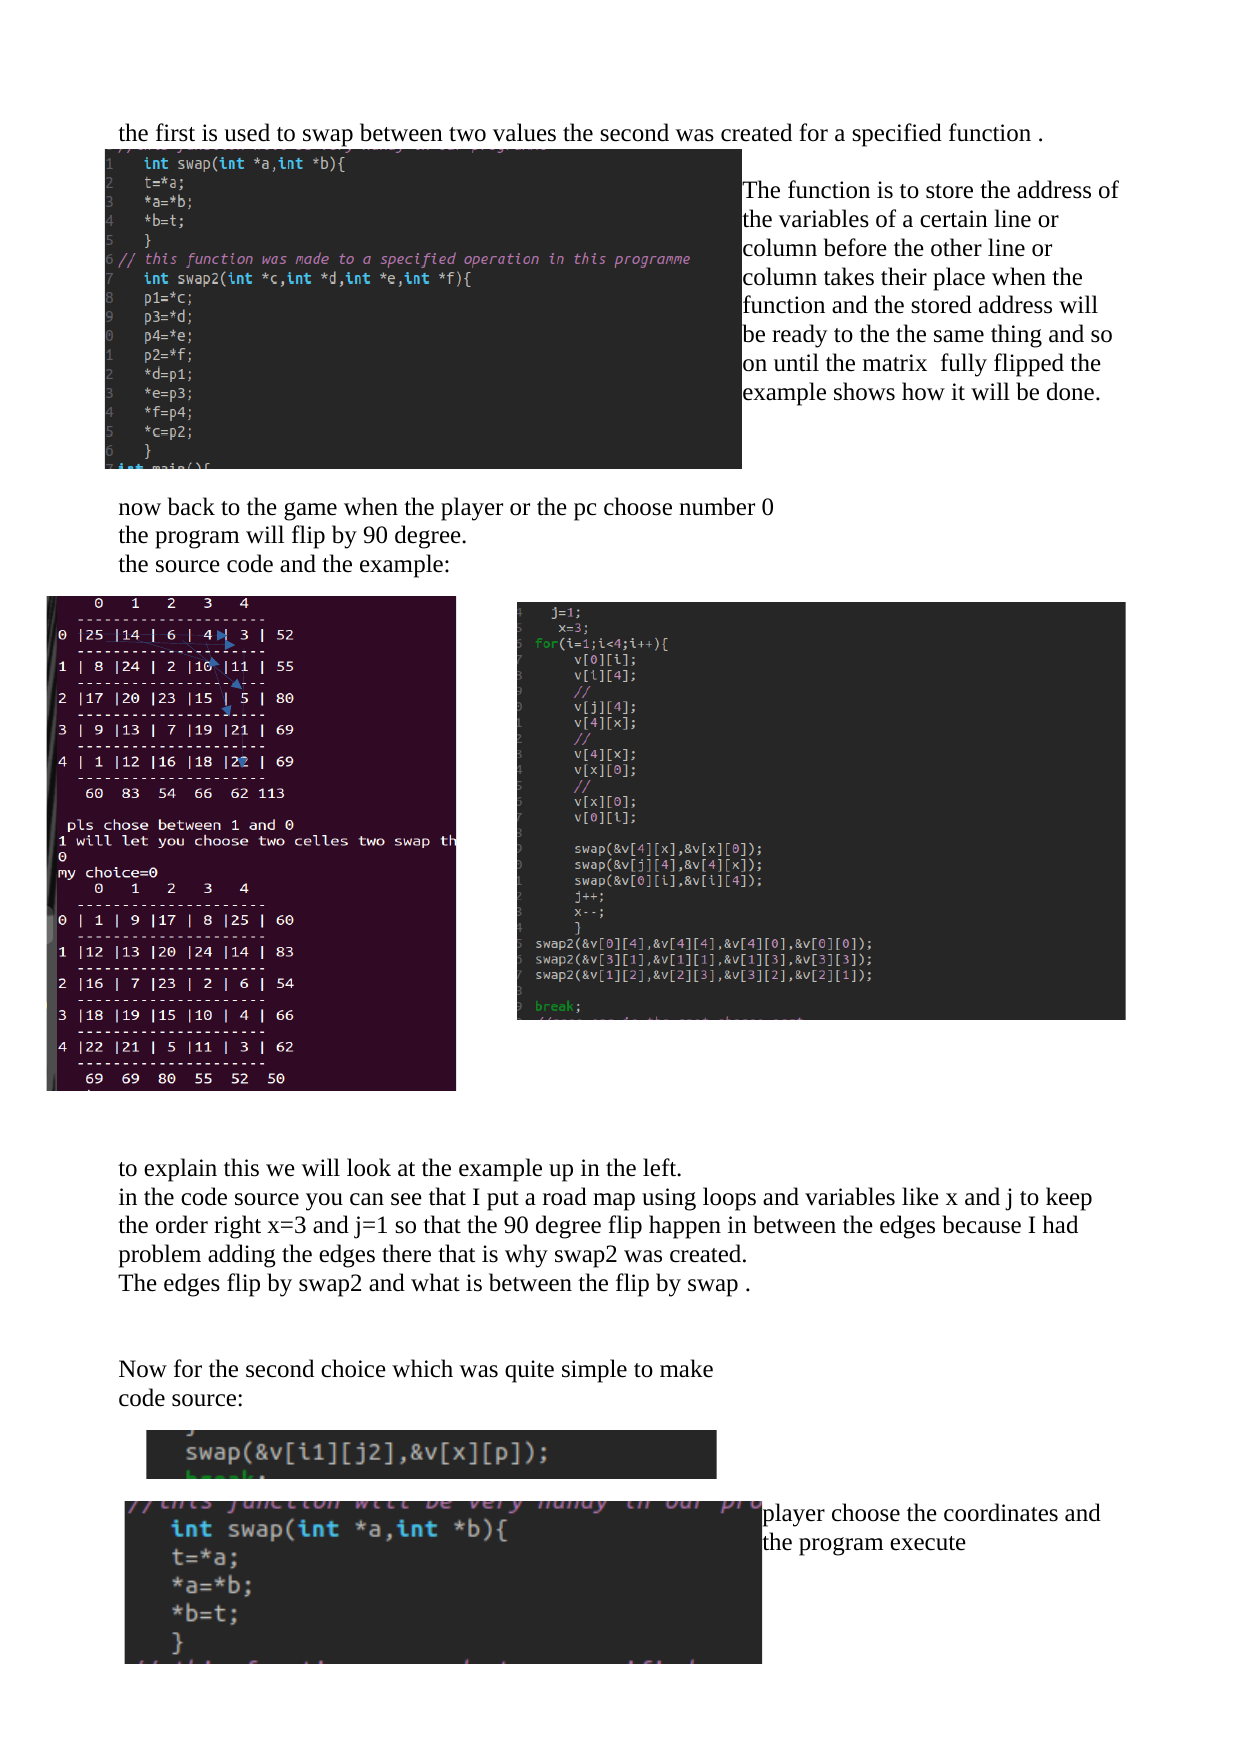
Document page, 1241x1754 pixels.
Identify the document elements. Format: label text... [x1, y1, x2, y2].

text the source code and the example: [118, 549, 1122, 578]
text Now for the second choice which was quite simple to make [118, 1354, 1122, 1383]
picture [146, 1430, 717, 1479]
picture [124, 1501, 763, 1664]
text the program will flip by 90 degree. [118, 521, 1122, 549]
text code source: [118, 1383, 1122, 1412]
text now back to the game when the player or the pc choose number 0 [118, 492, 1122, 521]
text The edges flip by swap2 and what is between the flip by swap . [118, 1268, 1122, 1297]
picture [104, 149, 742, 469]
text to explain this we will look at the example up in the left. [118, 1153, 1122, 1182]
text The function is to store the address of the variables of a certain line or column before the other line or column takes their place when the function and the stored address will be ready to the the same thing and so on until the matrix fully flipped the example shows how it will be done. [742, 176, 1122, 406]
picture [46, 596, 457, 1091]
text in the code source you can see that I put a road map using loops and variables like x and j to keep the order right x=3 and j=1 so that the 90 degree flip happen in between the edges because I had problem adding the edges there that is why swap2 was created. [118, 1182, 1122, 1268]
picture [517, 602, 1126, 1020]
text player choose the coordinates and the program execute [118, 1498, 1122, 1556]
text the first is used to swap between two values the second was created for a specified function . [118, 118, 1122, 147]
